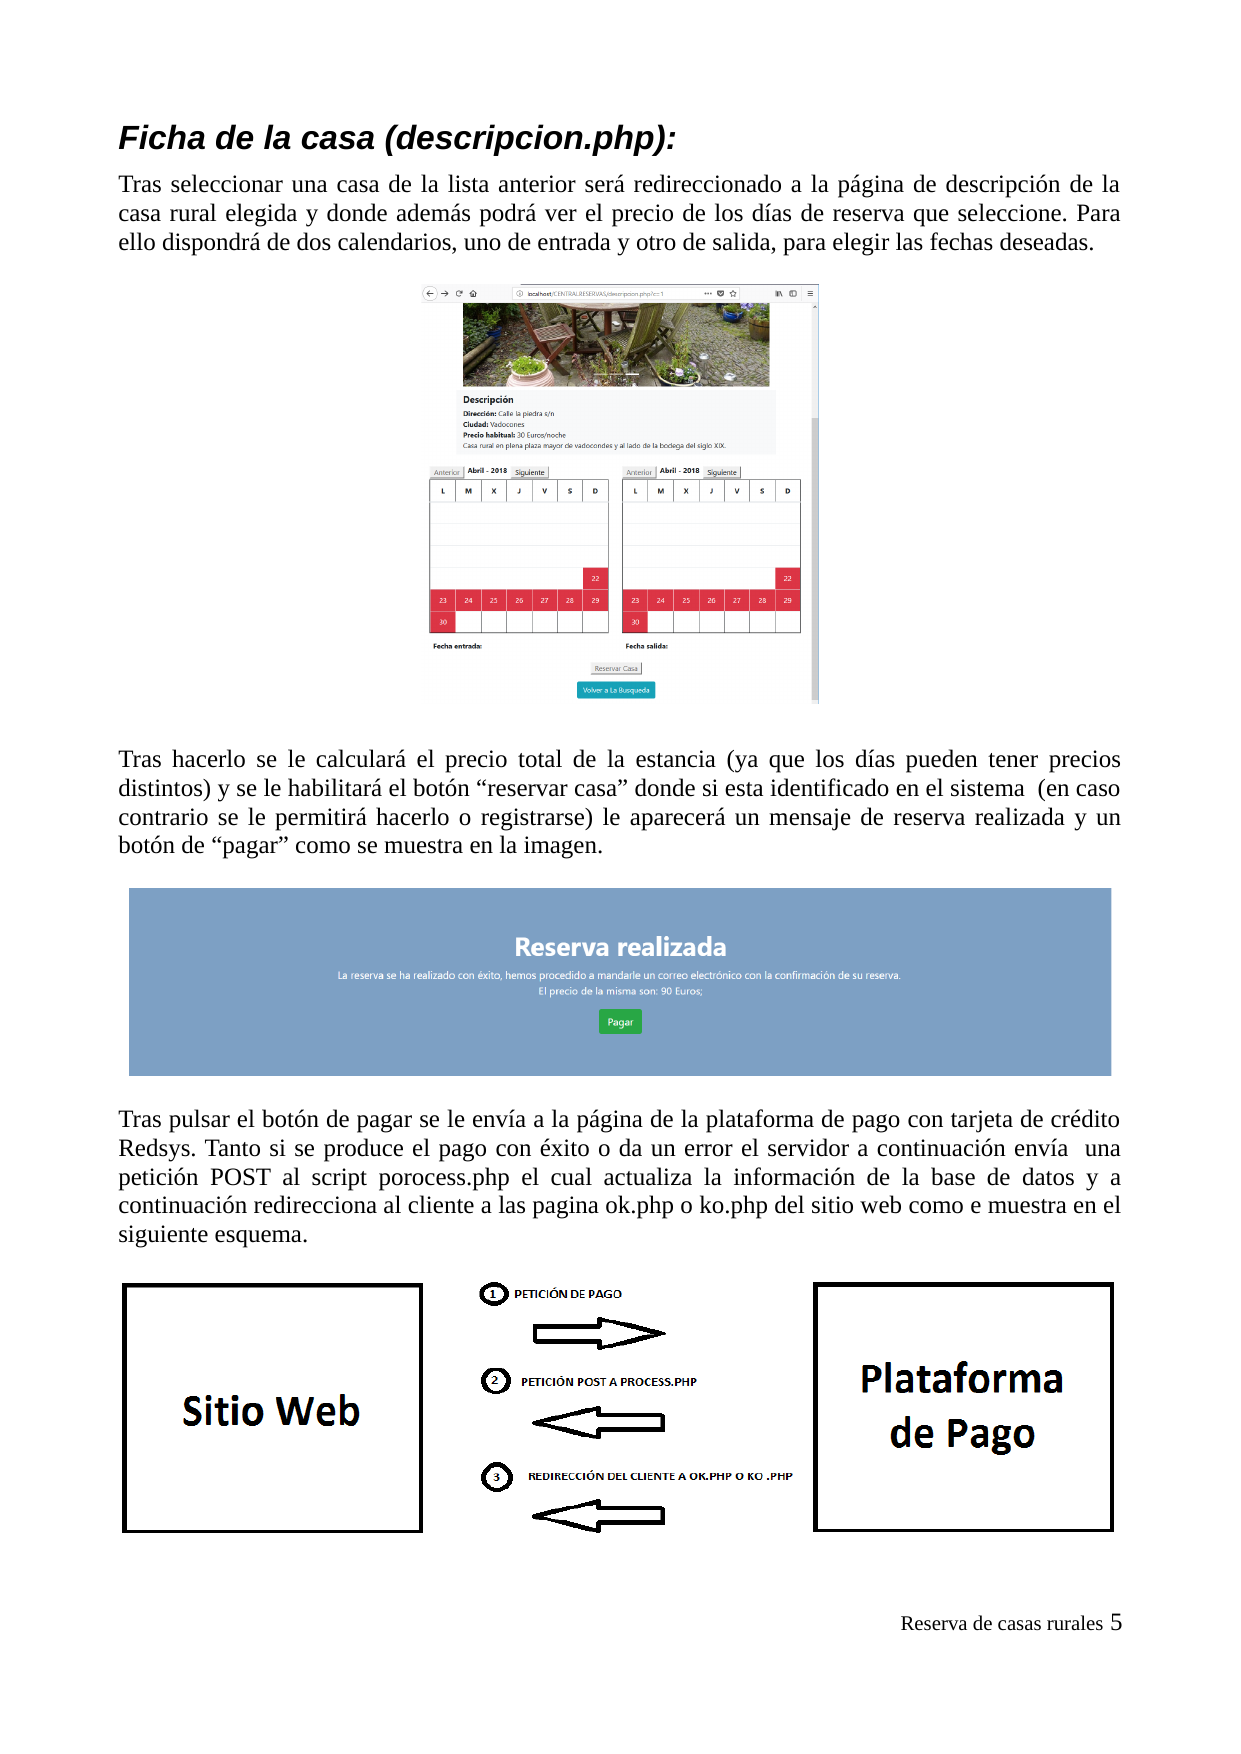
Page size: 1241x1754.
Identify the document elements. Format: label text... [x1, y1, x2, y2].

picture [118, 1276, 1123, 1543]
text Tras seleccionar una casa de la lista anterior será redireccionado a la página de descripción de la casa rural elegida y donde además podrá ver el precio de los días de reserva que seleccione. Para ello dispondrá de dos calendarios, uno de entrada y otro de salida, para elegir las fechas deseadas. [118, 169, 1122, 256]
subtitle Ficha de la casa (descripcion.php): [118, 118, 1122, 157]
picture [128, 888, 1112, 1076]
picture [421, 284, 819, 704]
text Tras pulsar el botón de pagar se le envía a la página de la plataforma de pago con tarjeta de crédito Redsys. Tanto si se produce el pago con éxito o da un error el servidor a continuación envía una petición POST al script porocess.php el cual actualiza la información de la base de datos y a continuación redirecciona al cliente a las pagina ok.php o ko.php del sitio web como e muestra en el siguiente esquema. [118, 1104, 1122, 1248]
text Tras hacerlo se le calculará el precio total de la estancia (ya que los días pueden tener precios distintos) y se le habilitará el botón “reservar casa” donde si esta identificado en el sistema (en caso contrario se le permitirá hacerlo o registrarse) le aparecerá un mensaje de reserva realizada y un botón de “pagar” como se muestra en la imagen. [118, 744, 1122, 859]
